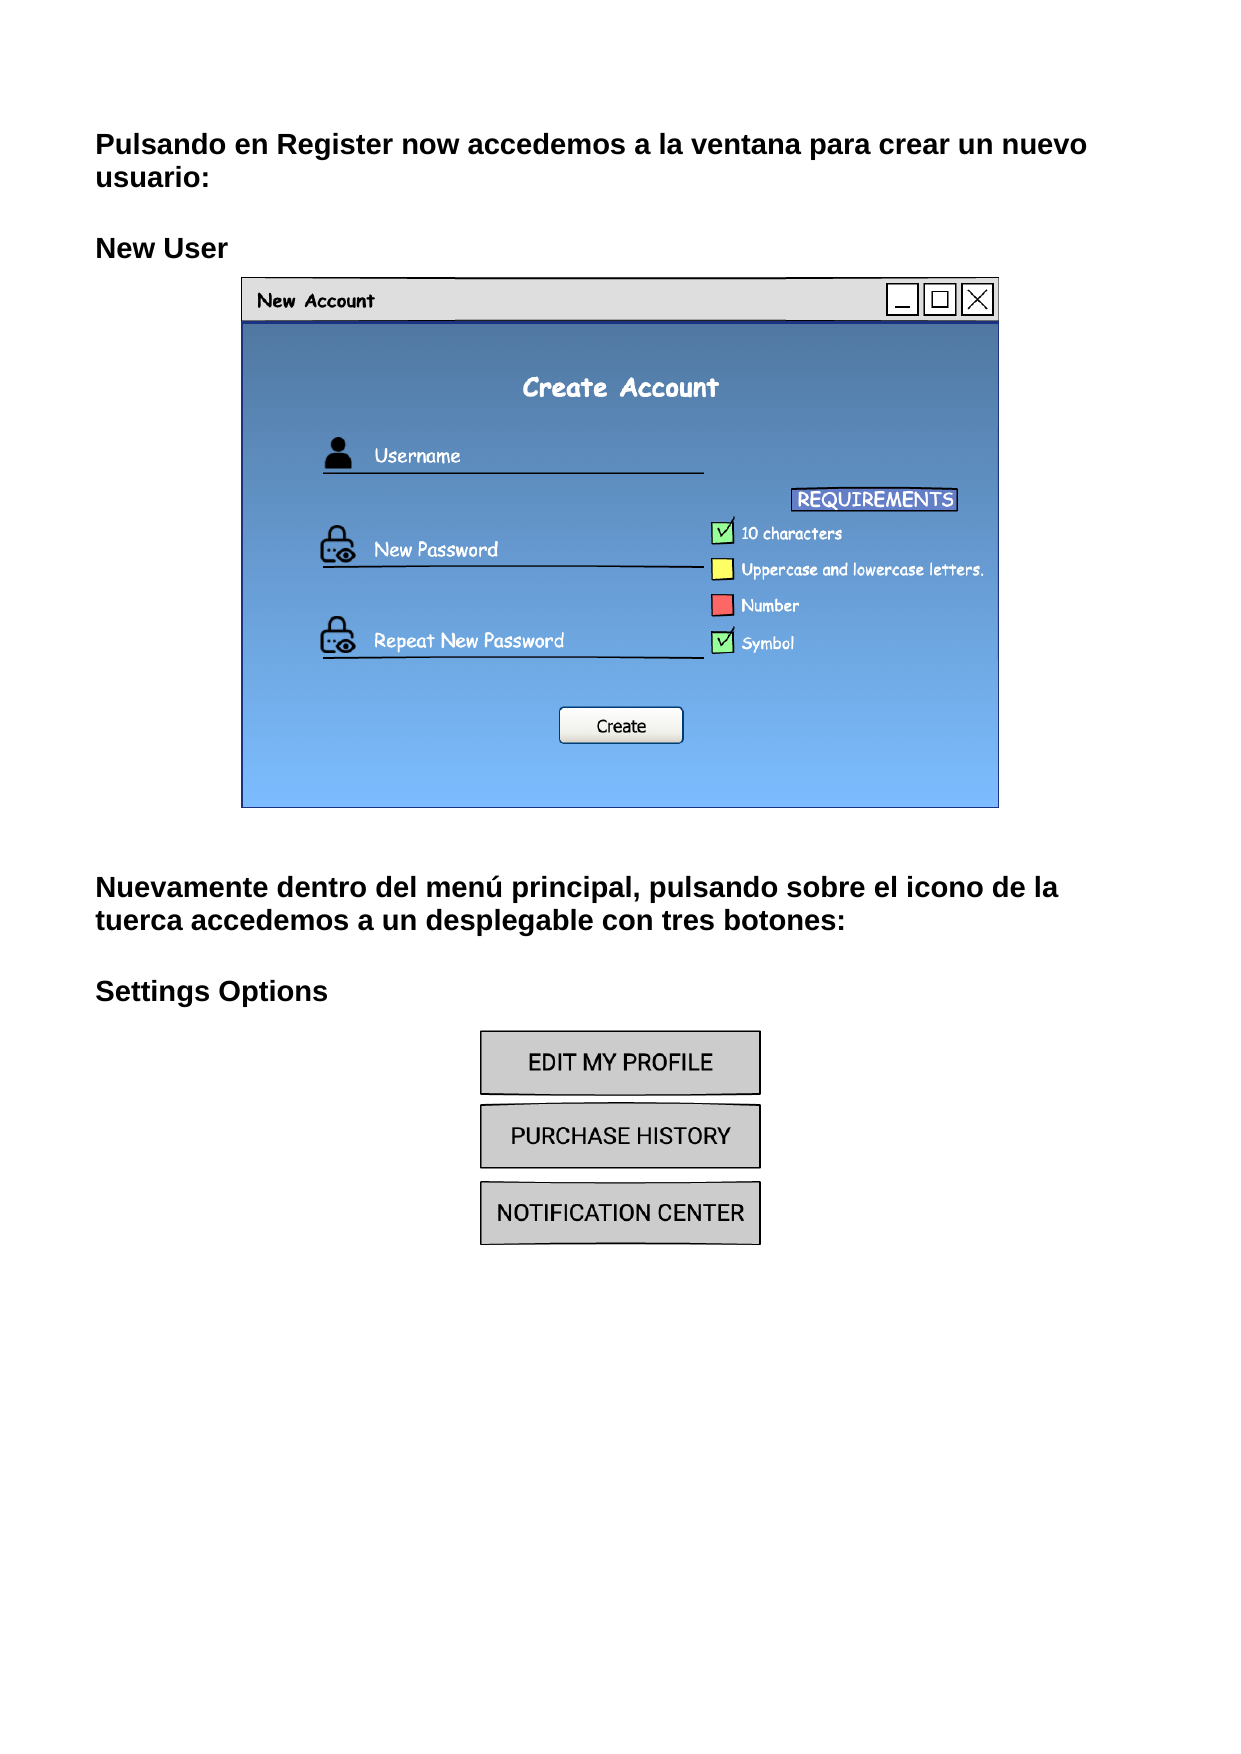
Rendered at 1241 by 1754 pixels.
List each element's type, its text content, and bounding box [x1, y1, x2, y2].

subtitle Nuevamente dentro del menú principal, pulsando sobre el icono de la tuerca accedemos a un desplegable con tres botones: [95, 870, 1145, 937]
subtitle New User [95, 231, 1145, 265]
subtitle Settings Options [95, 974, 1145, 1008]
subtitle Pulsando en Register now accedemos a la ventana para crear un nuevo usuario: [95, 127, 1145, 194]
